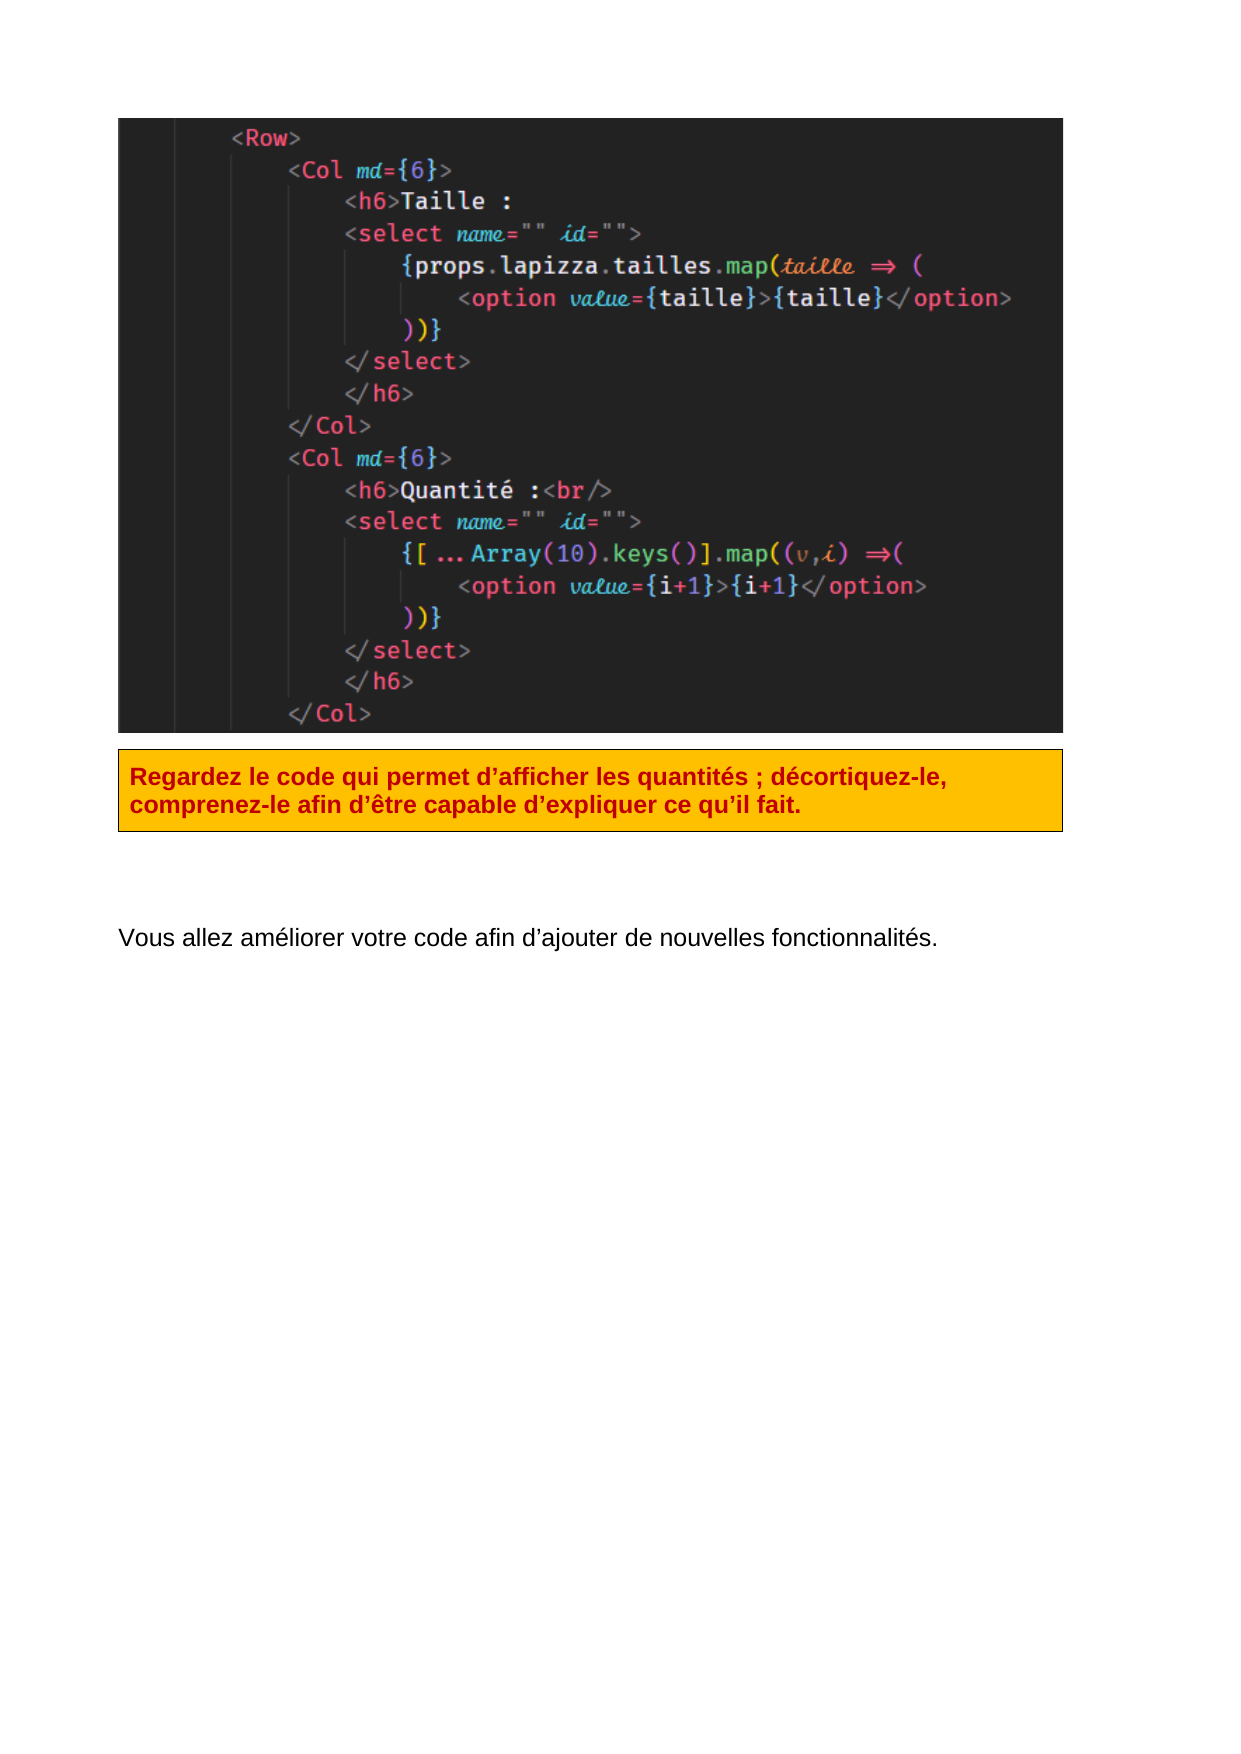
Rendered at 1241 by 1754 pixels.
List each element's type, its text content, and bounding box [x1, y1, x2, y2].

picture [118, 118, 1064, 733]
text Vous allez améliorer votre code afin d’ajouter de nouvelles fonctionnalités. [118, 923, 1122, 952]
table_header Regardez le code qui permet d’afficher les quantités ; décortiquez-le, comprenez-le afin d’être capable d’expliquer ce qu’il fait. [119, 750, 1062, 831]
